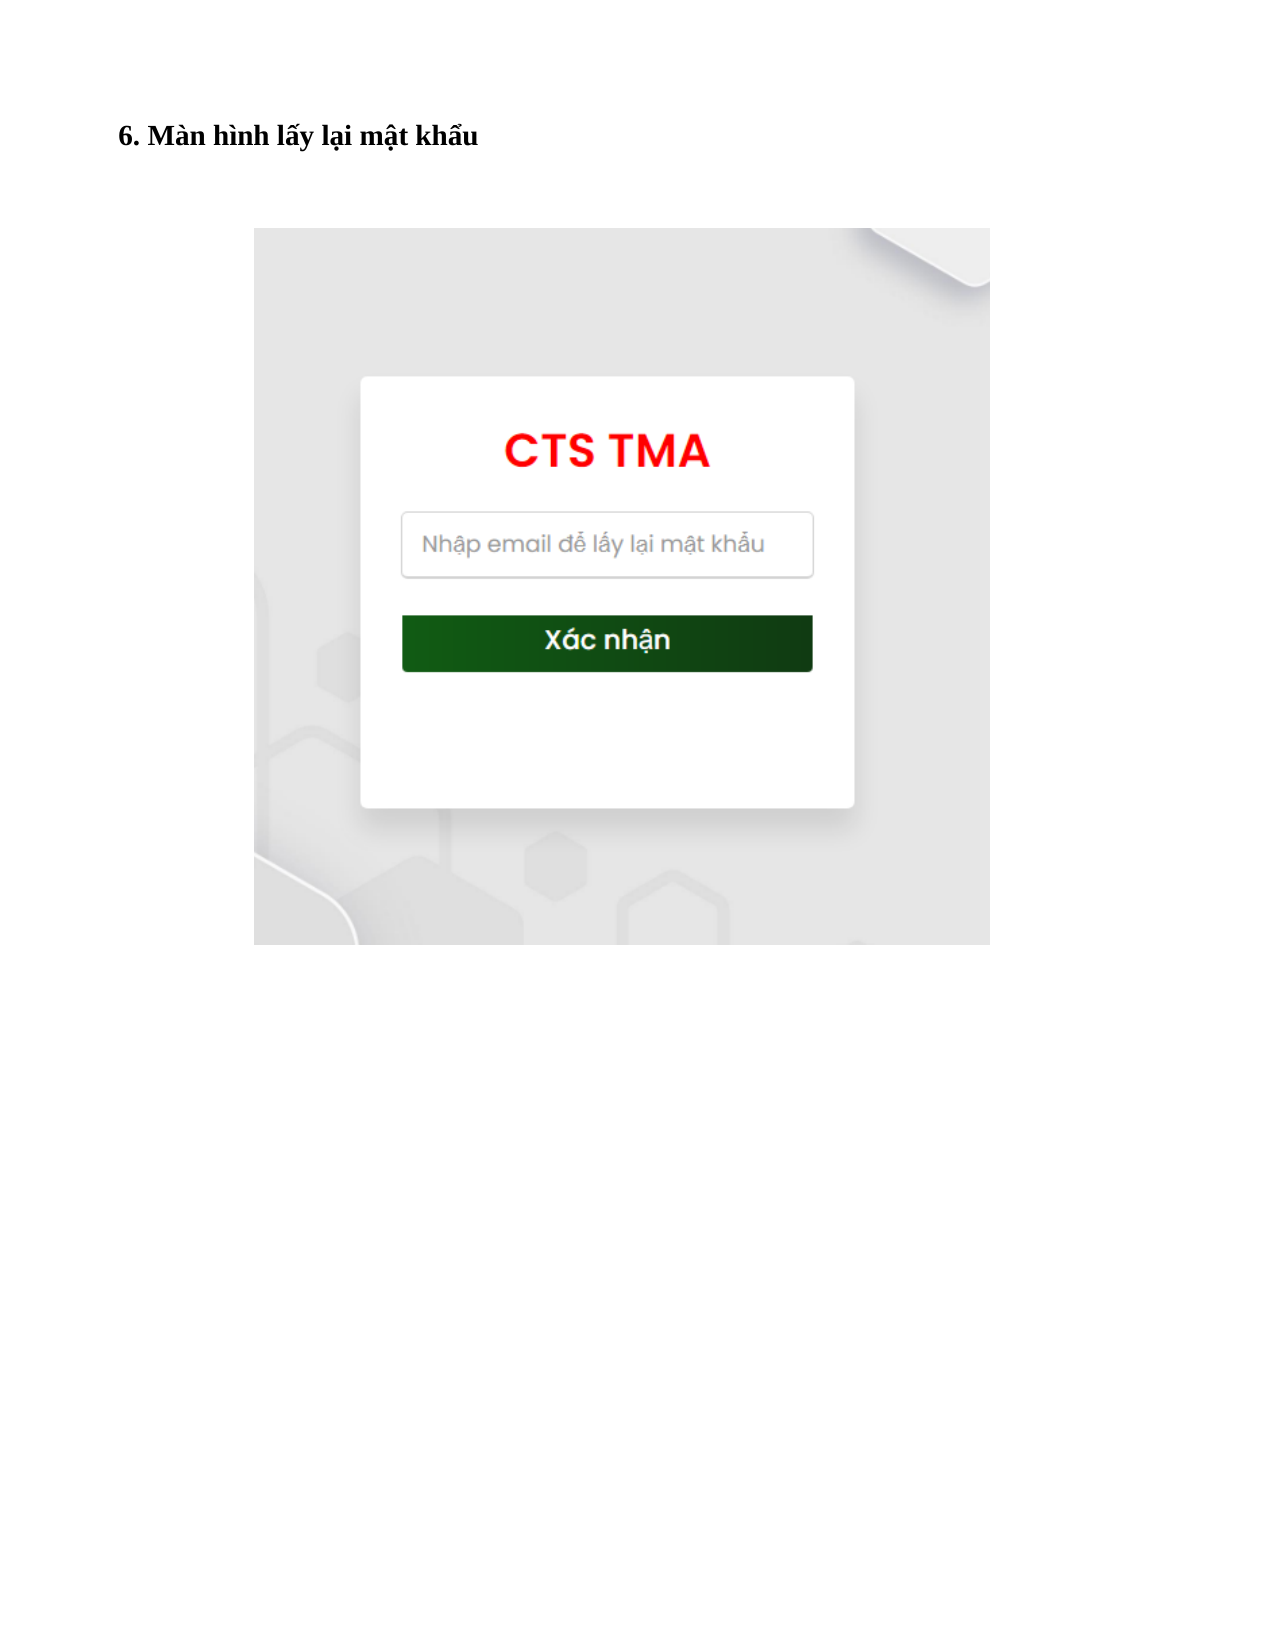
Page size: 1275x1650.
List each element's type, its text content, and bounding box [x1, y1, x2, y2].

text 6. Màn hình lấy lại mật khẩu [118, 118, 1157, 152]
picture [254, 228, 990, 945]
